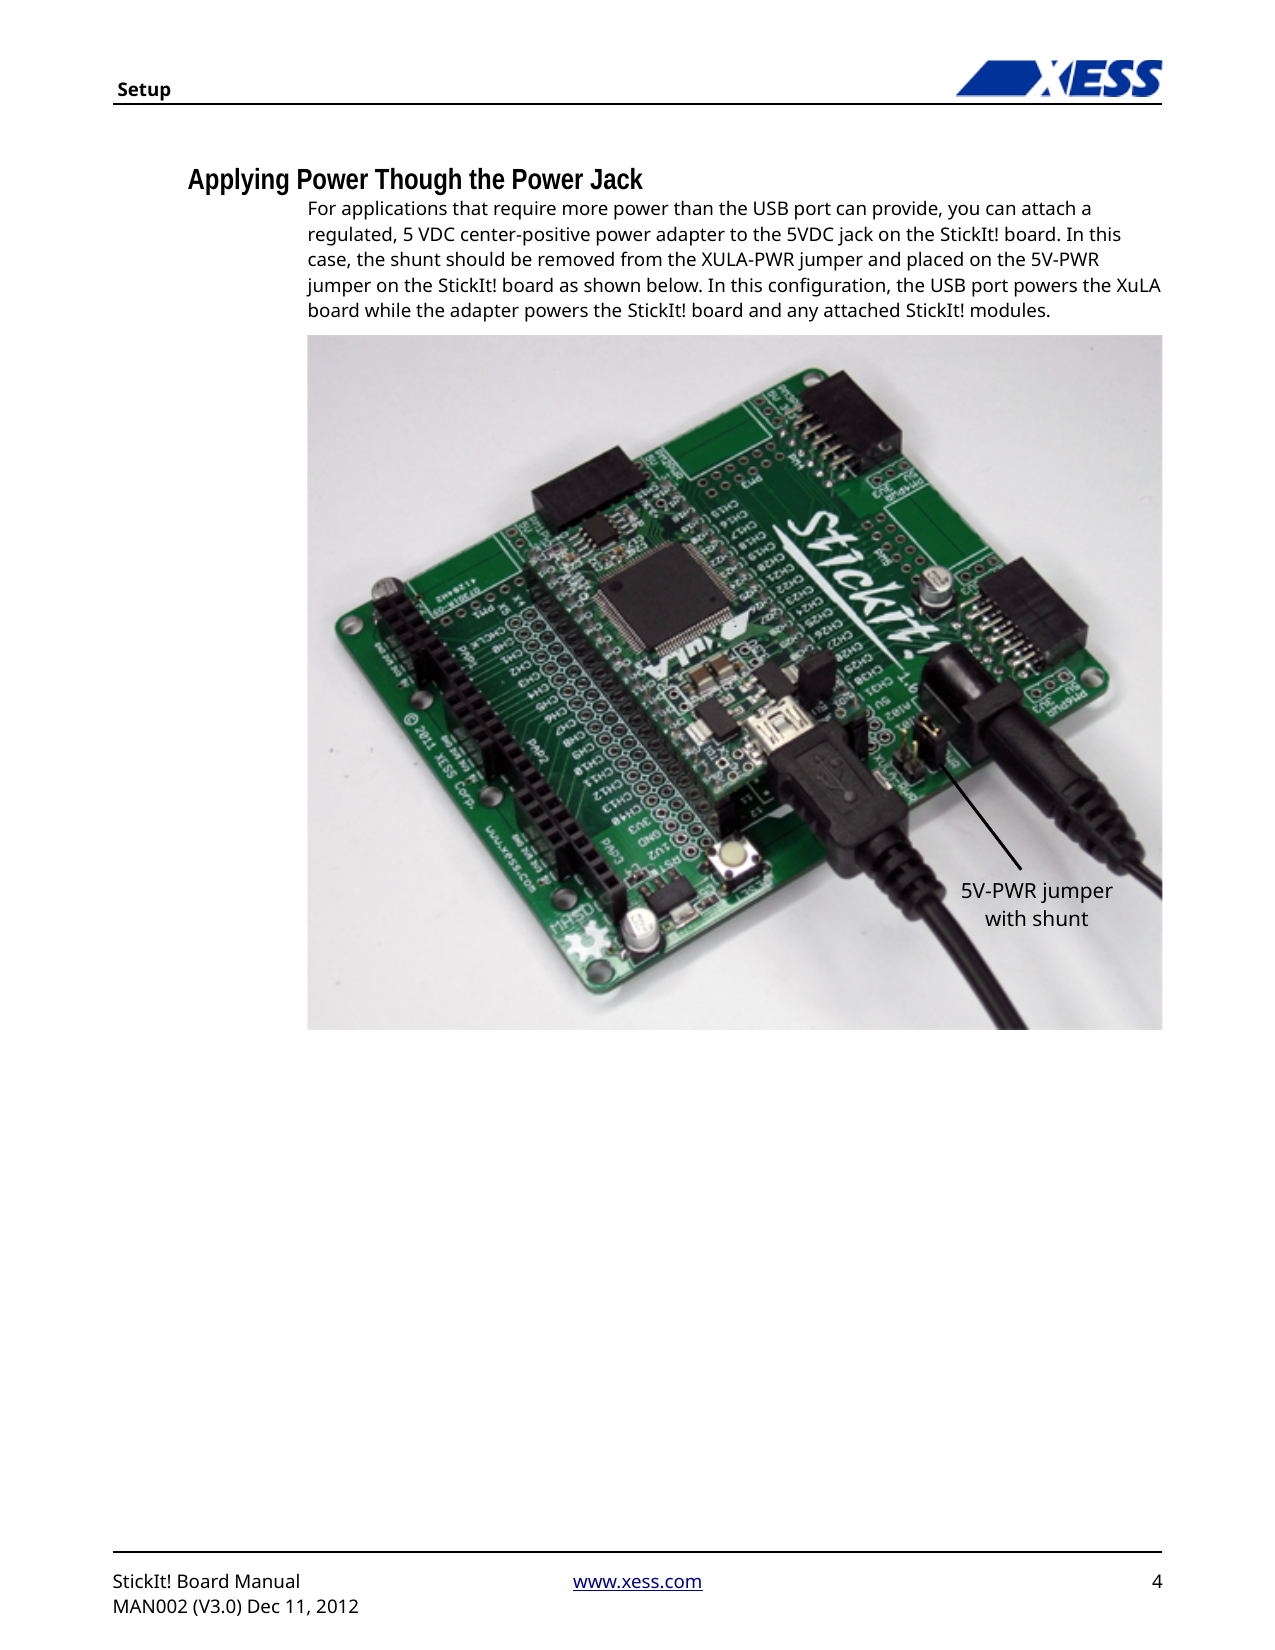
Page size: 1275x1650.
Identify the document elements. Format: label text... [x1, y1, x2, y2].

subtitle Applying Power Though the Power Jack [187, 162, 1162, 195]
picture [307, 335, 1163, 1030]
text For applications that require more power than the USB port can provide, you can attach a regulated, 5 VDC center-positive power adapter to the 5VDC jack on the StickIt! board. In this case, the shunt should be removed from the XULA-PWR jumper and placed on the 5V-PWR jumper on the StickIt! board as shown below. In this configuration, the USB port powers the XuLA board while the adapter powers the StickIt! board and any attached StickIt! modules. [307, 195, 1162, 323]
picture [955, 60, 1163, 97]
